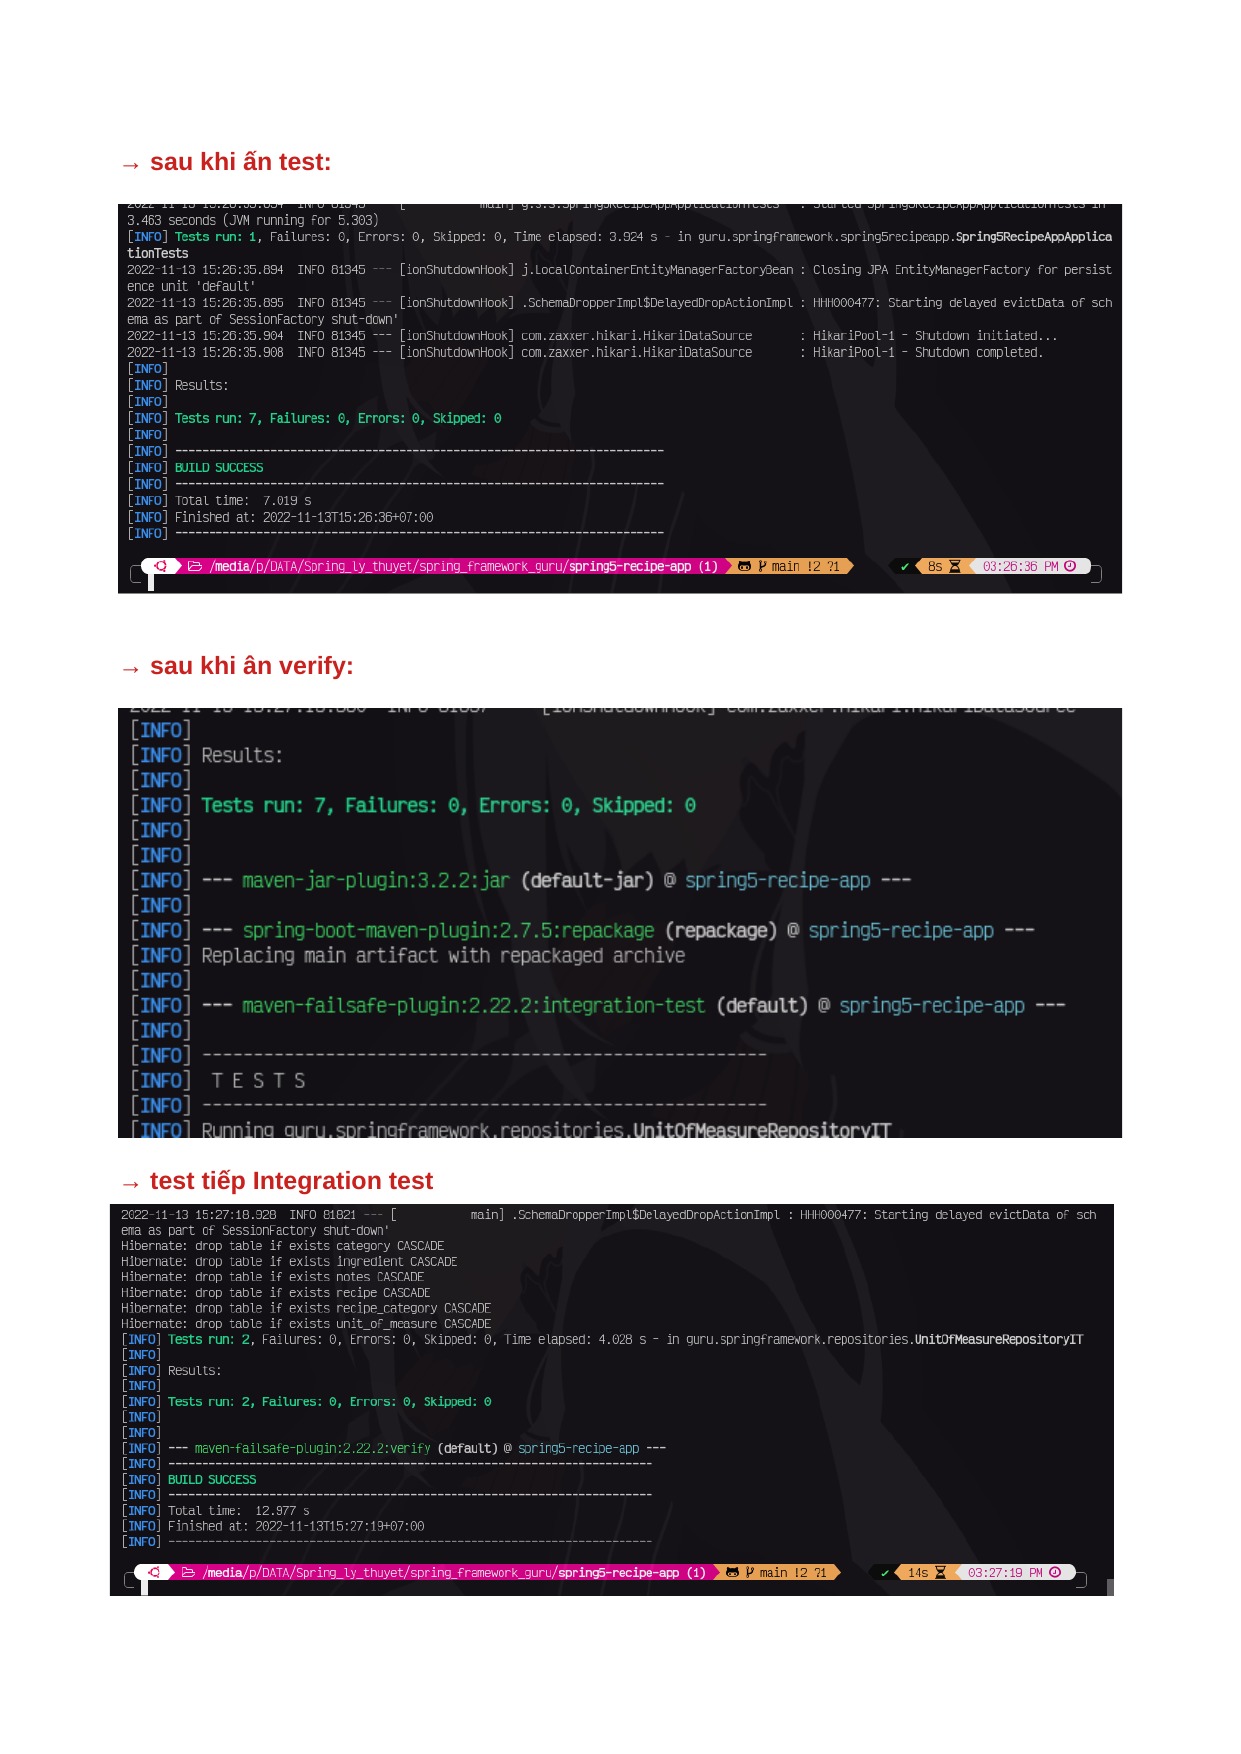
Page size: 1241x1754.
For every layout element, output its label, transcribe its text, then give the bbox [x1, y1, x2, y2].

text → sau khi ấn test: [118, 147, 1122, 176]
picture [118, 708, 1123, 1138]
text → test tiếp Integration test [118, 1166, 1122, 1195]
picture [109, 1204, 1114, 1596]
text → sau khi ân verify: [118, 651, 1122, 680]
picture [118, 204, 1123, 594]
